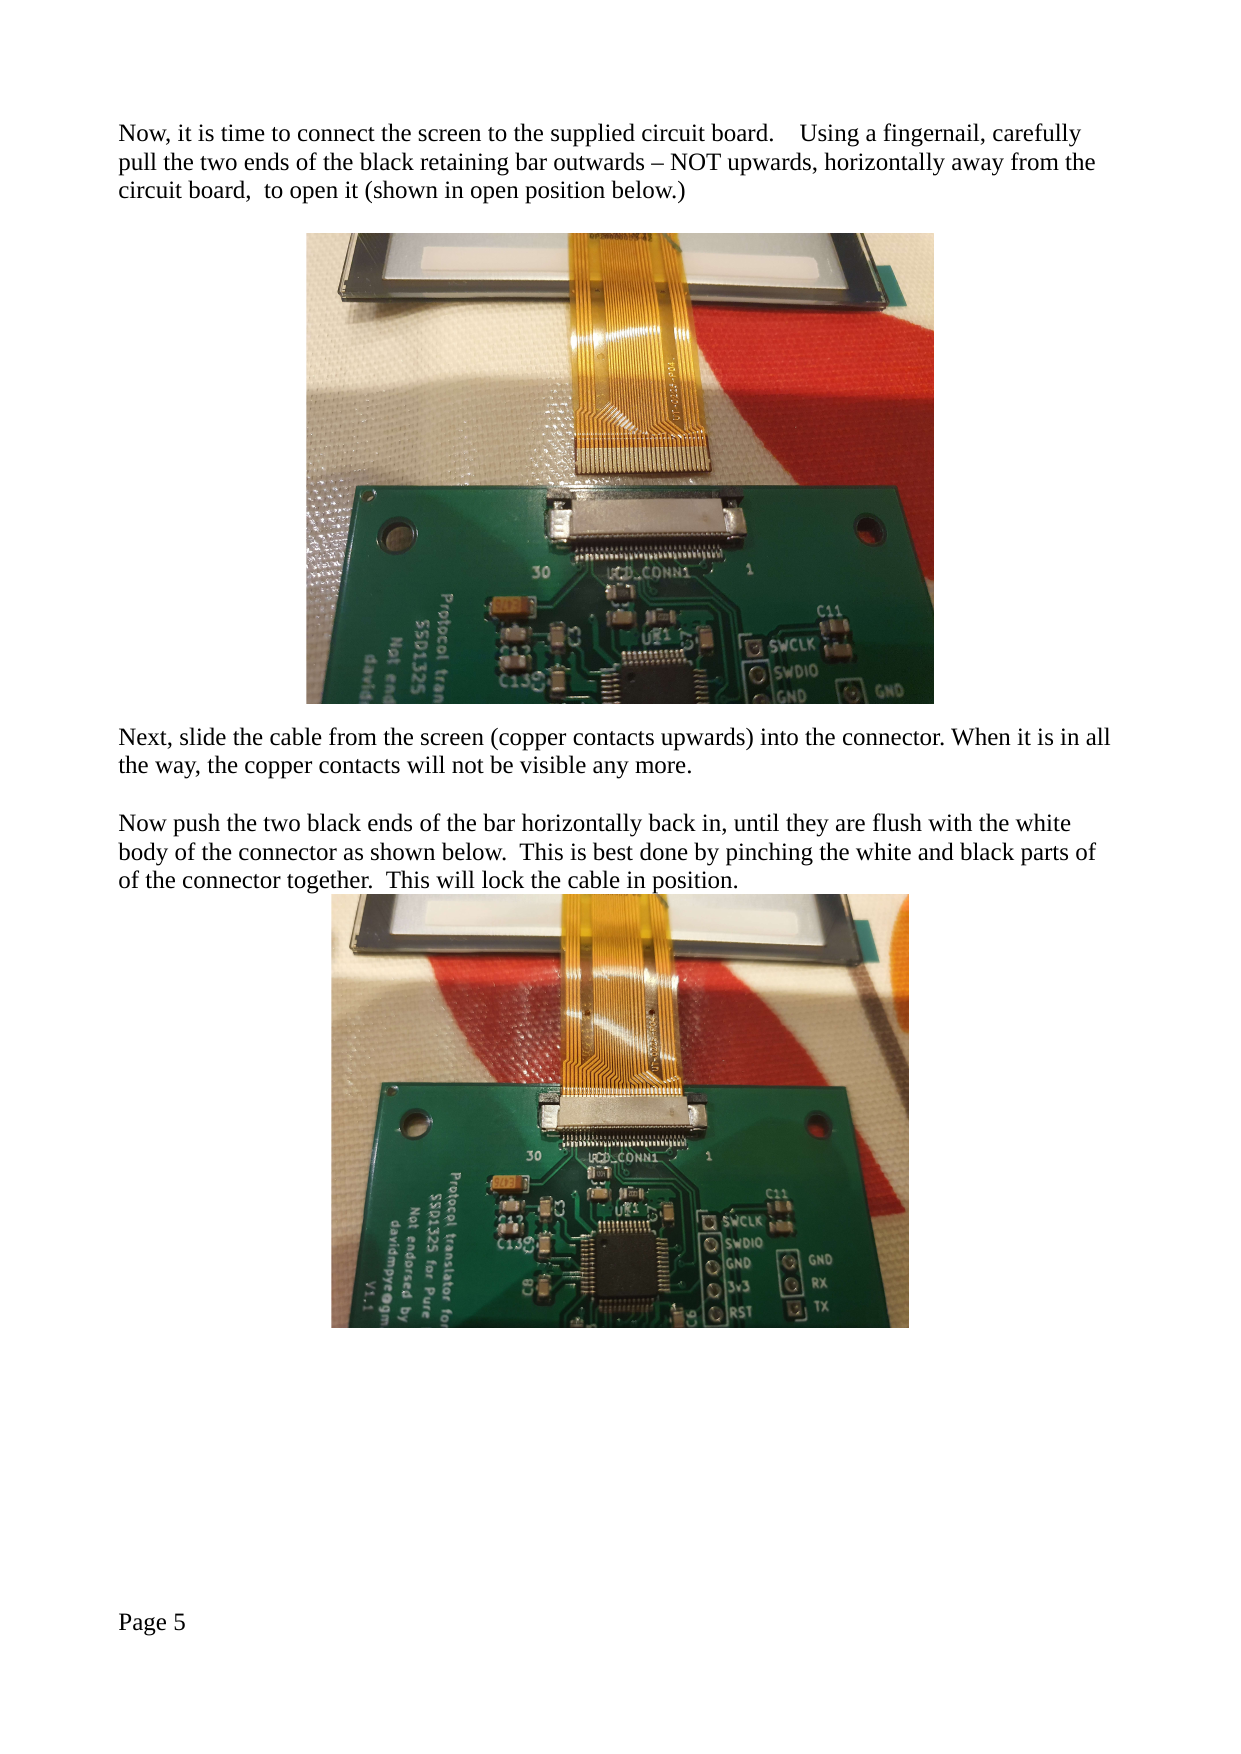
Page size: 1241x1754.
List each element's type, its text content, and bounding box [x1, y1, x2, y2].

picture [306, 233, 934, 704]
text Next, slide the cable from the screen (copper contacts upwards) into the connector. When it is in all the way, the copper contacts will not be visible any more. [118, 722, 1122, 779]
picture [331, 894, 909, 1328]
text Now push the two black ends of the bar horizontally back in, until they are flush with the white body of the connector as shown below. This is best done by pinching the white and black parts of of the connector together. This will lock the cable in position. [118, 808, 1122, 894]
text Now, it is time to connect the screen to the supplied circuit board. Using a fingernail, carefully pull the two ends of the black retaining bar outwards – NOT upwards, horizontally away from the circuit board, to open it (shown in open position below.) [118, 118, 1122, 204]
